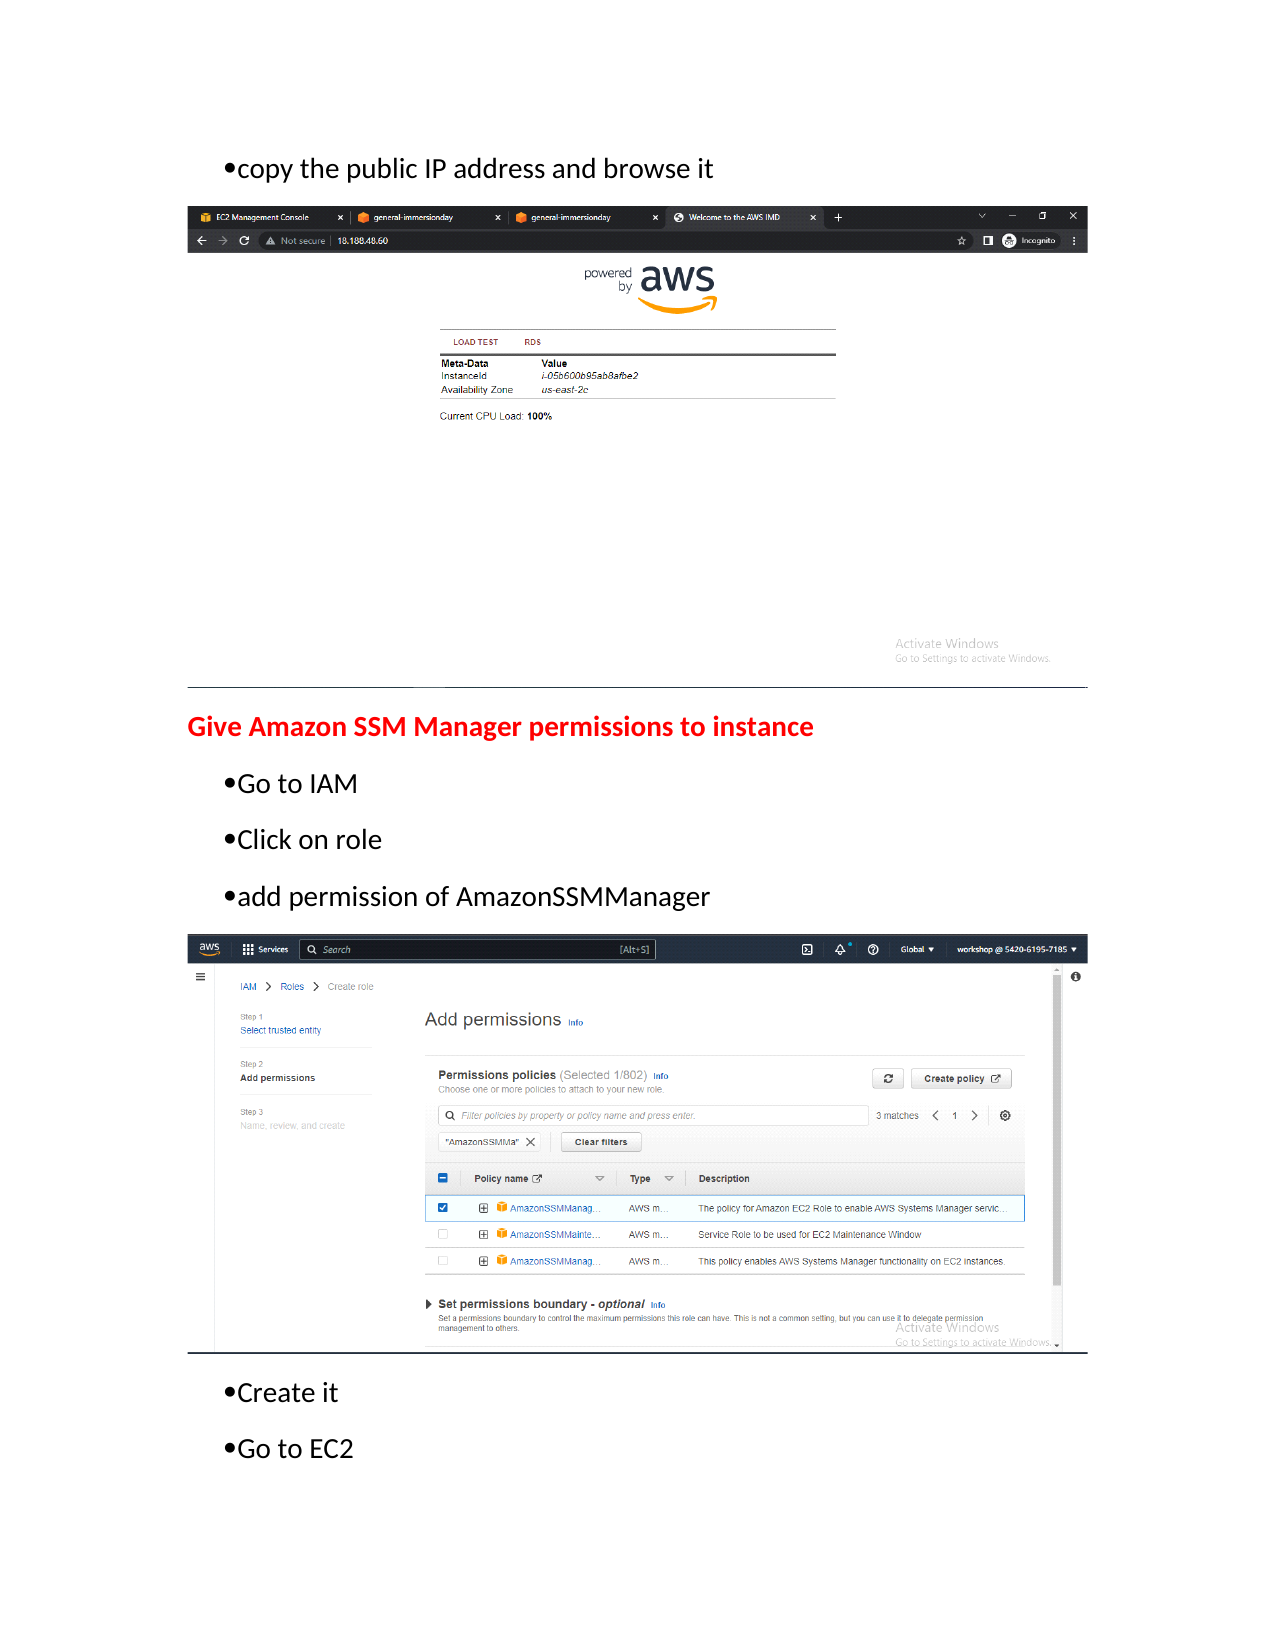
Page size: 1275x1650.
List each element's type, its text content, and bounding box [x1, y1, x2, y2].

list Go to IAM [225, 765, 1087, 801]
list copy the public IP address and browse it [225, 150, 1087, 186]
list Click on role [225, 821, 1087, 857]
list add permission of AmazonSSMManager [225, 878, 1087, 913]
list Go to EC2 [225, 1430, 1087, 1466]
list Create it [225, 1374, 1087, 1409]
text Give Amazon SSM Manager permissions to instance [187, 708, 1087, 744]
